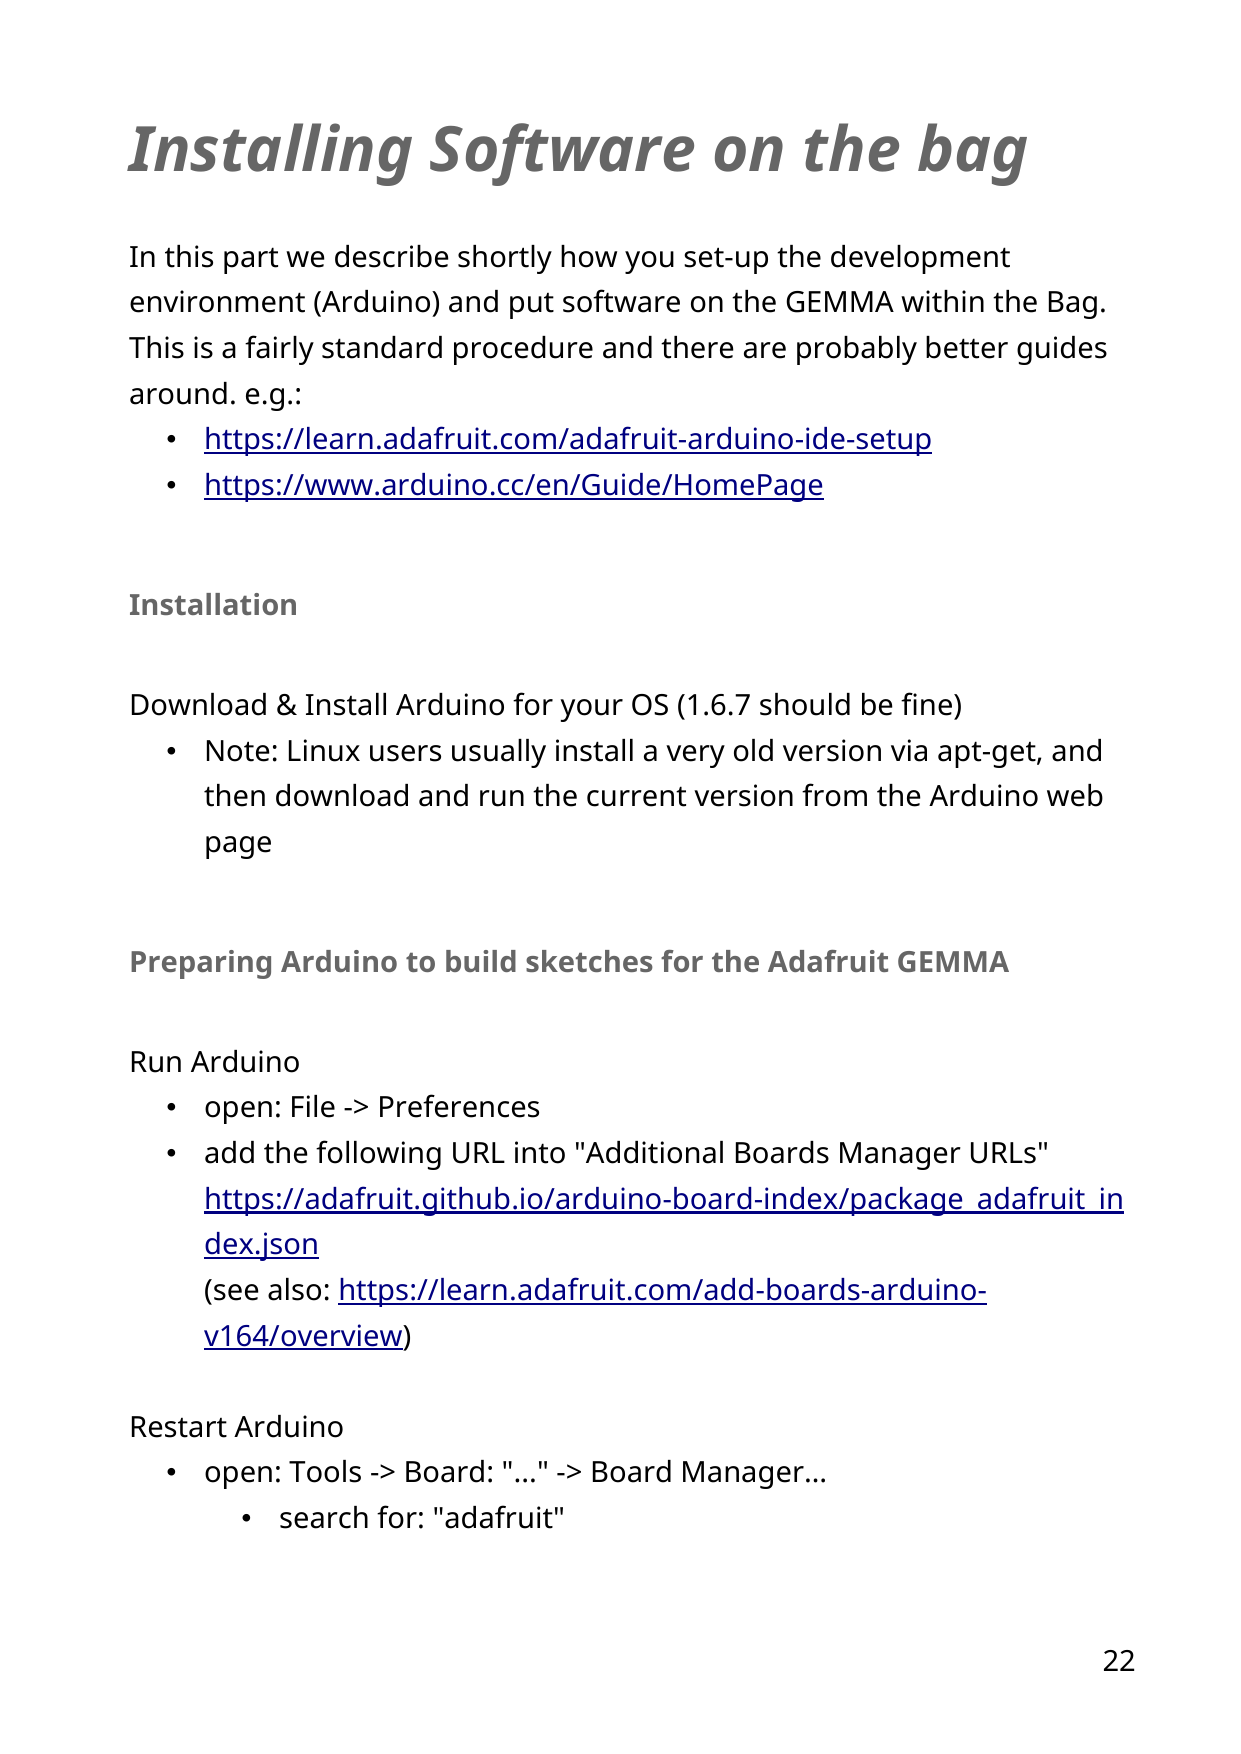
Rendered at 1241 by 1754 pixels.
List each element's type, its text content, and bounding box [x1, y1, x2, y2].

text Restart Arduino [129, 1406, 1136, 1446]
text Download & Install Arduino for your OS (1.6.7 should be fine) [129, 684, 1136, 724]
text In this part we describe shortly how you set-up the development environment (Arduino) and put software on the GEMMA within the Bag. This is a fairly standard procedure and there are probably better guides around. e.g.: [129, 236, 1136, 413]
text Run Arduino [129, 1041, 1136, 1081]
list https://www.arduino.cc/en/Guide/HomePage [166, 464, 1136, 504]
list open: File -> Preferences [166, 1087, 1136, 1126]
subtitle Installation [129, 585, 1136, 624]
subtitle Installing Software on the bag [129, 105, 1136, 190]
list search for: "adafruit" [241, 1497, 1136, 1537]
list https://learn.adafruit.com/adafruit-arduino-ide-setup [166, 419, 1136, 458]
subtitle Preparing Arduino to build sketches for the Adafruit GEMMA [129, 942, 1136, 981]
list Note: Linux users usually install a very old version via apt-get, and then download and run the current version from the Arduino web page [166, 730, 1136, 861]
list add the following URL into "Additional Boards Manager URLs" https://adafruit.github.io/arduino-board-index/package_adafruit_index.json (see also: https://learn.adafruit.com/add-boards-arduino-v164/overview) [166, 1132, 1136, 1354]
list open: Tools -> Board: "..." -> Board Manager… [166, 1452, 1136, 1491]
